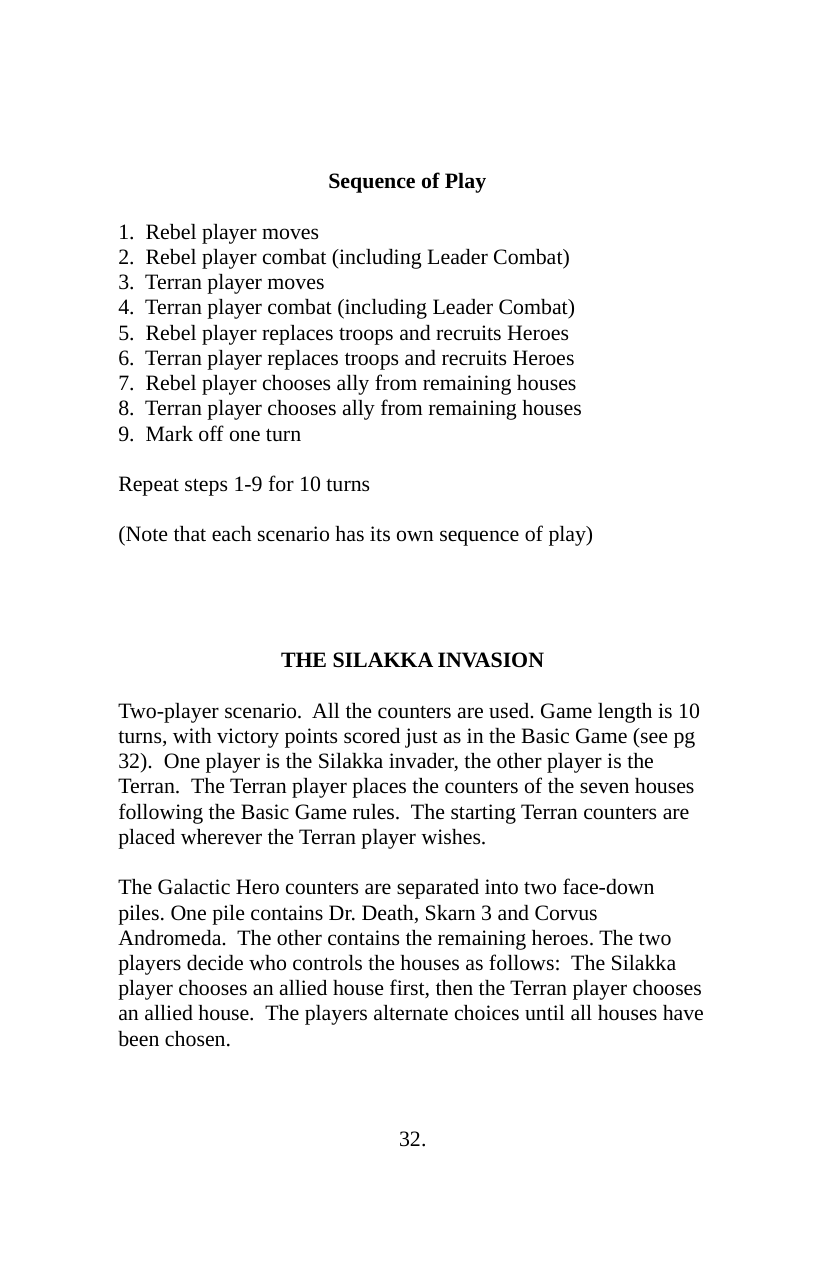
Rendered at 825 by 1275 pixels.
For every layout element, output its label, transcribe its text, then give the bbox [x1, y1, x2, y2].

text 32. [118, 1126, 707, 1152]
text 7. Rebel player chooses ally from remaining houses [118, 370, 707, 395]
text THE SILAKKA INVASION [118, 647, 707, 673]
text Two-player scenario. All the counters are used. Game length is 10 turns, with victory points scored just as in the Basic Game (see pg 32). One player is the Silakka invader, the other player is the Terran. The Terran player places the counters of the seven houses following the Basic Game rules. The starting Terran counters are placed wherever the Terran player wishes. [118, 698, 707, 849]
text 9. Mark off one turn [118, 421, 707, 446]
text Repeat steps 1-9 for 10 turns [118, 471, 707, 496]
text 8. Terran player chooses ally from remaining houses [118, 395, 707, 421]
text The Galactic Hero counters are separated into two face-down piles. One pile contains Dr. Death, Skarn 3 and Corvus Andromeda. The other contains the remaining heroes. The two players decide who controls the houses as follows: The Silakka player chooses an allied house first, then the Terran player chooses an allied house. The players alternate choices until all houses have been chosen. [118, 874, 707, 1051]
text 1. Rebel player moves [118, 219, 707, 244]
text 6. Terran player replaces troops and recruits Heroes [118, 345, 707, 370]
text Sequence of Play [118, 168, 707, 194]
text 2. Rebel player combat (including Leader Combat) [118, 244, 707, 269]
text 4. Terran player combat (including Leader Combat) [118, 294, 707, 320]
text 3. Terran player moves [118, 269, 707, 294]
text (Note that each scenario has its own sequence of play) [118, 521, 707, 547]
text 5. Rebel player replaces troops and recruits Heroes [118, 320, 707, 345]
